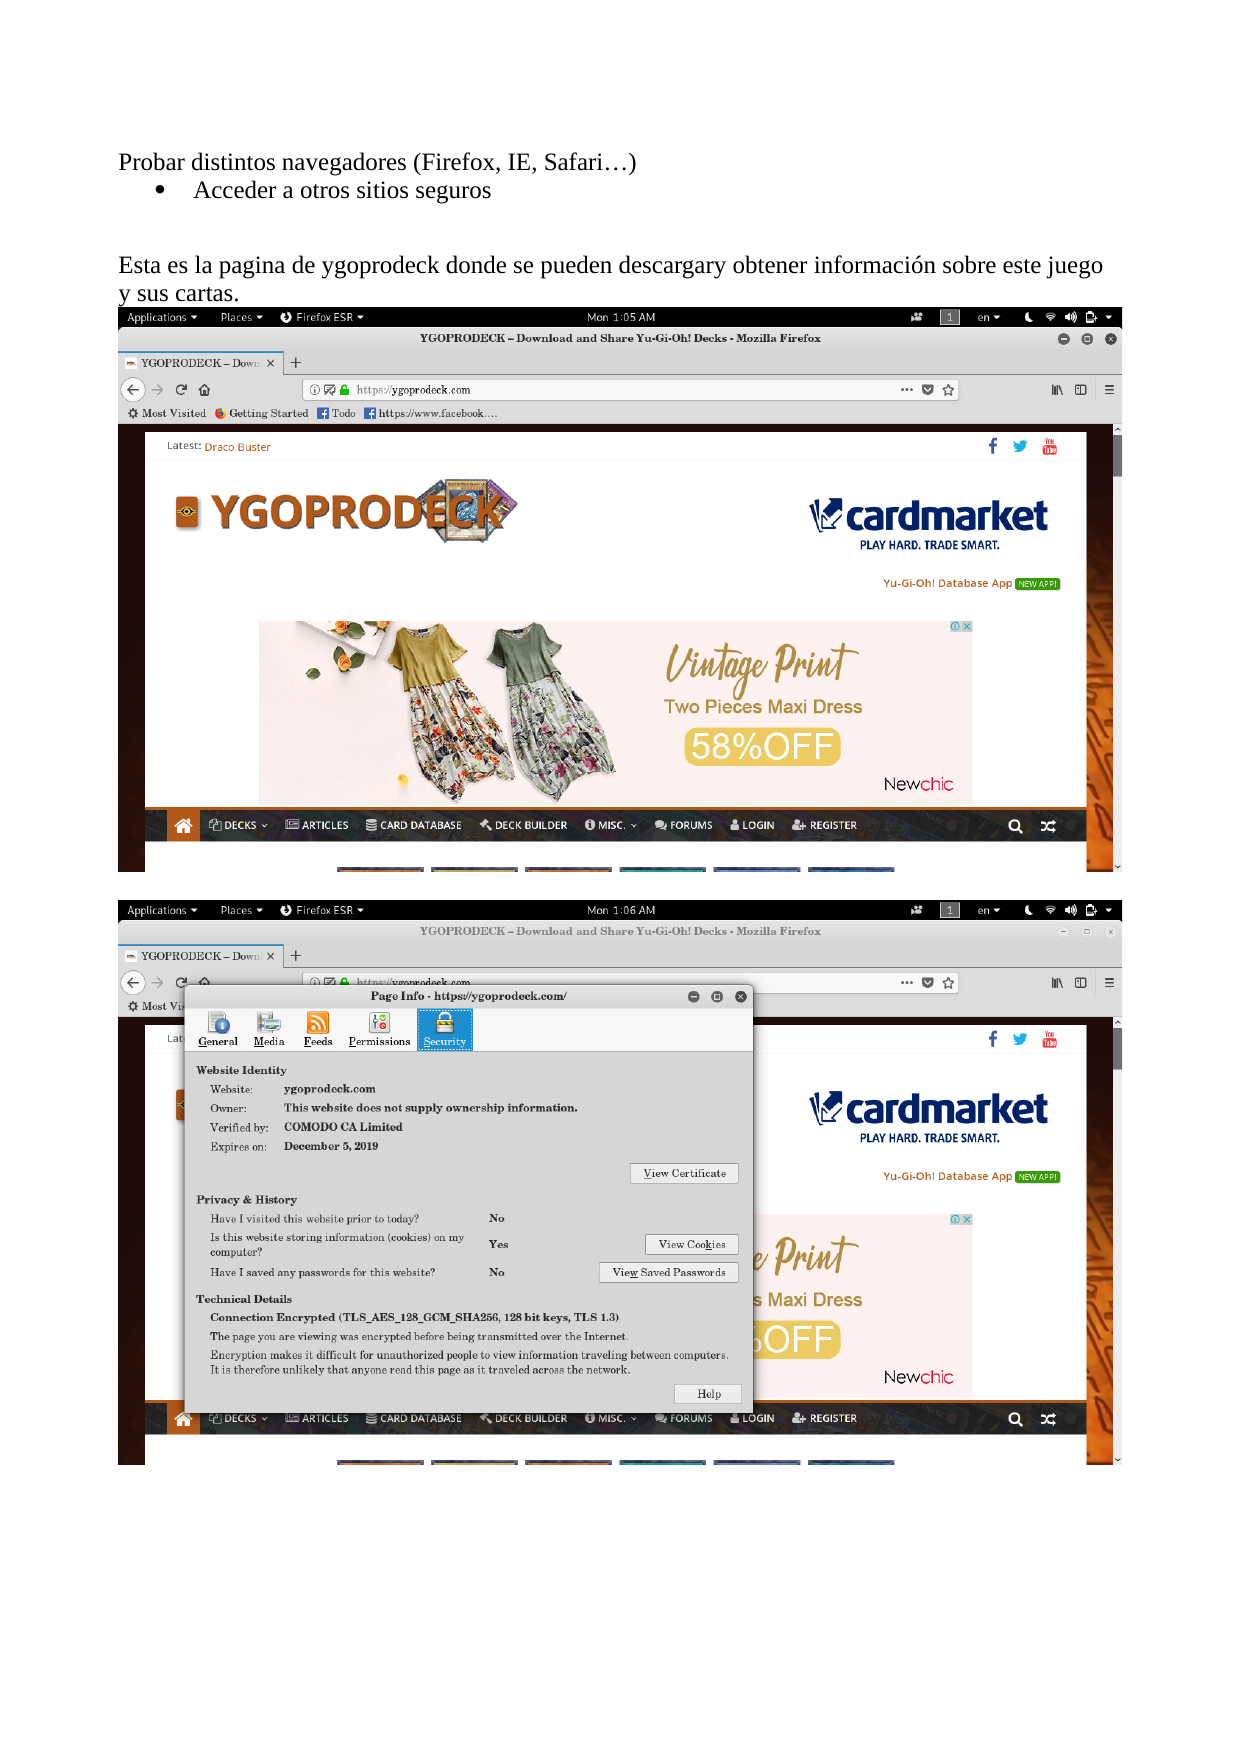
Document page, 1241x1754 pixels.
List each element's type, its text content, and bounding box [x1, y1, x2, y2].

list Acceder a otros sitios seguros [156, 176, 1122, 204]
list Probar distintos navegadores (Firefox, IE, Safari…) [118, 147, 1122, 176]
text Esta es la pagina de ygoprodeck donde se pueden descargary obtener información sobre este juego y sus cartas. [118, 250, 1122, 307]
picture [118, 900, 1123, 1465]
picture [118, 307, 1123, 872]
